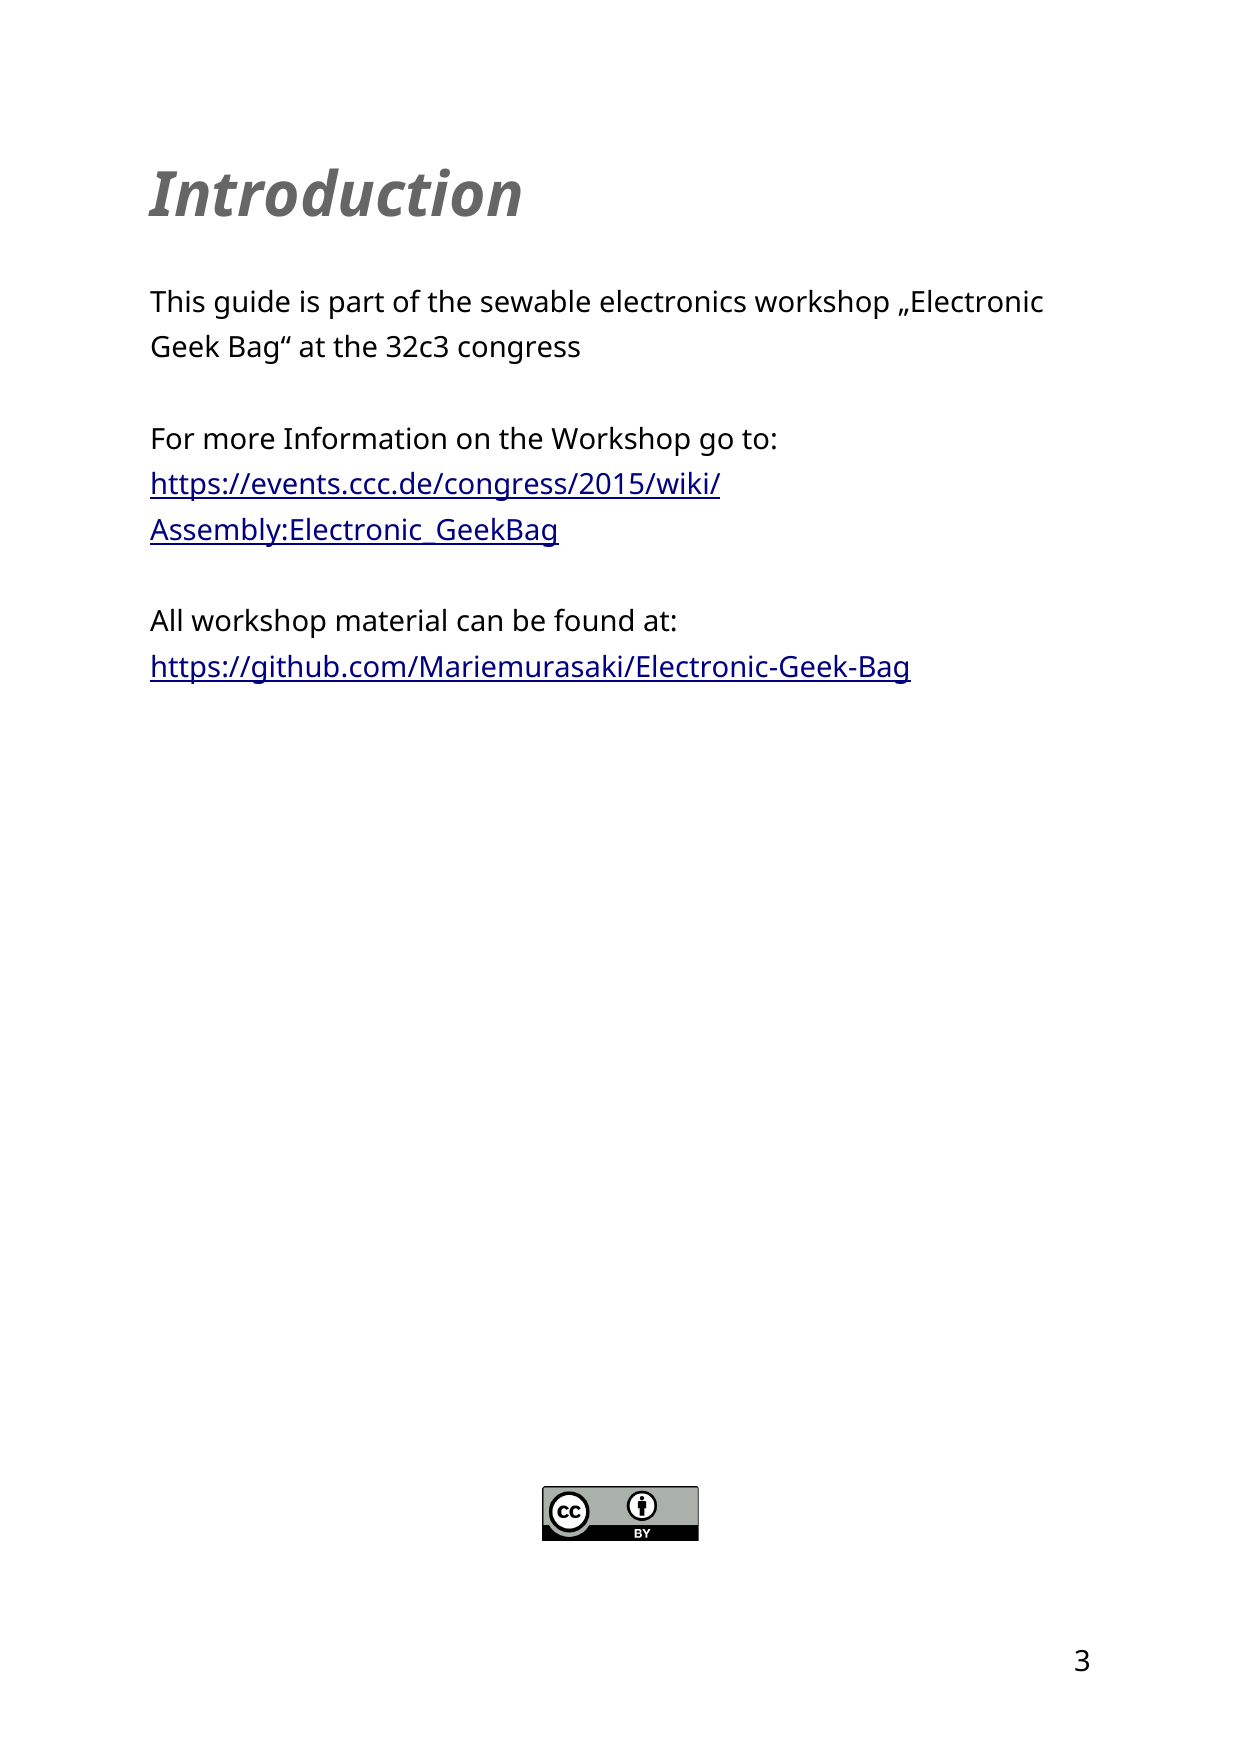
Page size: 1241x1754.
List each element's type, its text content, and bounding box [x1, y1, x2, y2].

text For more Information on the Workshop go to: [150, 418, 1091, 458]
text This guide is part of the sewable electronics workshop „Electronic Geek Bag“ at the 32c3 congress [150, 281, 1091, 366]
subtitle Introduction [150, 150, 1091, 235]
text All workshop material can be found at: [150, 601, 1091, 640]
picture [542, 1486, 699, 1541]
text https://events.ccc.de/congress/2015/wiki/Assembly:Electronic_GeekBag [150, 464, 1091, 549]
text https://github.com/Mariemurasaki/Electronic-Geek-Bag [150, 646, 1091, 686]
